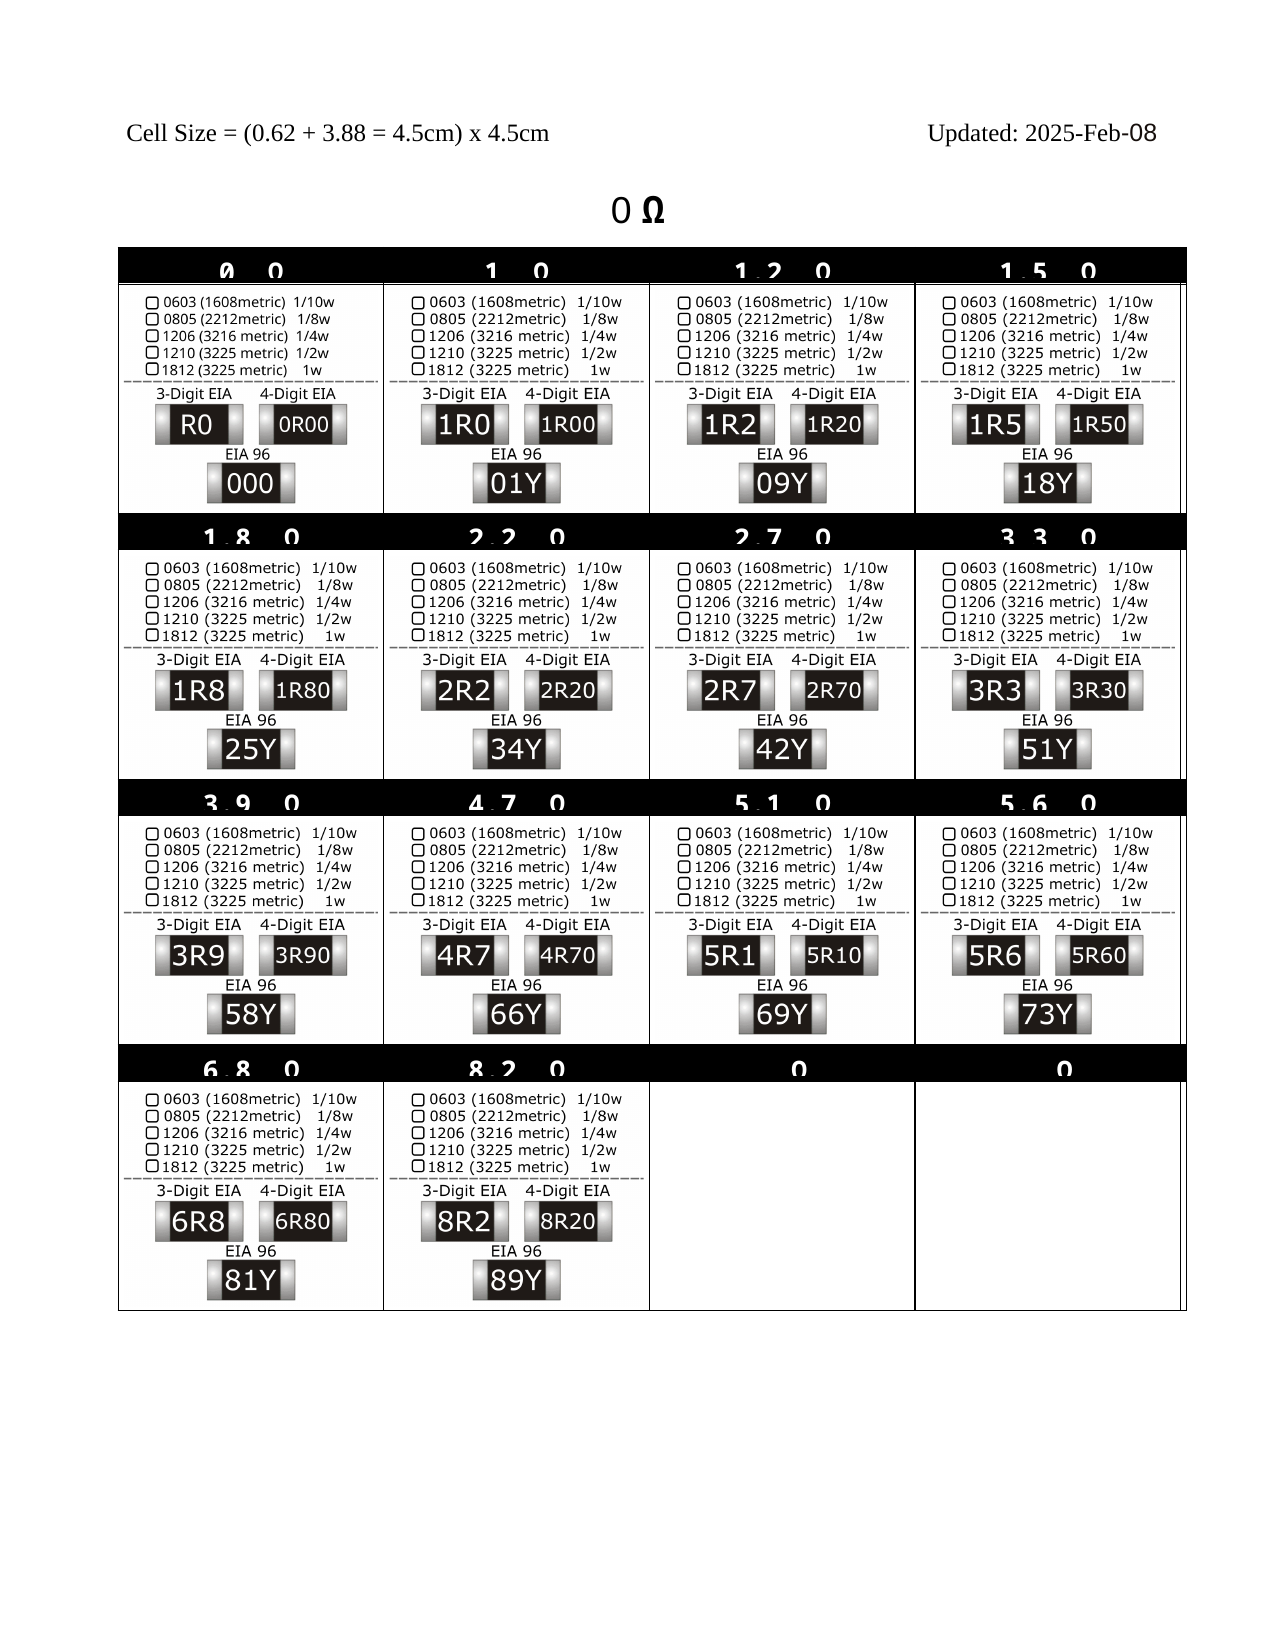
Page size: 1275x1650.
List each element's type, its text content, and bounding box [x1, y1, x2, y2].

table_cell [1181, 780, 1186, 815]
picture [920, 822, 1175, 1041]
table_cell [119, 816, 383, 1044]
picture [123, 822, 378, 1041]
picture [655, 290, 910, 510]
table_cell Ω [650, 1045, 914, 1081]
table_header 1.2 Ω [650, 248, 914, 283]
table_cell 1.8 Ω [119, 514, 383, 549]
table_cell [916, 816, 1180, 1044]
picture [655, 556, 910, 776]
picture [389, 556, 644, 776]
table_cell 8.2 Ω [384, 1045, 649, 1081]
table_cell [916, 550, 1180, 778]
table_header 1.5 Ω [916, 248, 1180, 283]
table_cell 2.2 Ω [384, 514, 649, 549]
table_cell [384, 550, 649, 778]
table_cell 3,3 Ω [916, 514, 1180, 549]
table_cell [384, 1082, 649, 1310]
picture [123, 556, 378, 776]
table_cell [1181, 285, 1186, 513]
picture [123, 290, 378, 510]
table_cell [384, 816, 649, 1044]
table_cell Ω [916, 1045, 1180, 1081]
picture [655, 822, 910, 1041]
table_cell 6.8 Ω [119, 1045, 383, 1081]
table_header 1 Ω [384, 248, 649, 283]
table_cell [916, 285, 1180, 513]
table_header 0 Ω [119, 248, 383, 283]
table_cell [1181, 514, 1186, 549]
table_cell [384, 285, 649, 513]
table_cell [650, 285, 914, 513]
table_cell [1181, 816, 1186, 1044]
table_cell [650, 550, 914, 778]
picture [389, 290, 644, 510]
table_cell [916, 1082, 1180, 1310]
picture [920, 290, 1175, 510]
table_cell 5.1 Ω [650, 780, 914, 815]
table_cell [1181, 1082, 1186, 1310]
table_cell 2.7 Ω [650, 514, 914, 549]
table_cell [650, 1082, 914, 1310]
table_cell [1181, 550, 1186, 778]
table_cell 4.7 Ω [384, 780, 649, 815]
table_header [1181, 248, 1186, 283]
table_cell 3.9 Ω [119, 780, 383, 815]
picture [389, 822, 644, 1041]
table_cell [119, 285, 383, 513]
table_cell [1181, 1045, 1186, 1081]
picture [920, 556, 1175, 776]
subtitle 0 Ω [118, 183, 1157, 234]
table_cell [650, 816, 914, 1044]
table_cell [119, 1082, 383, 1310]
table_cell 5.6 Ω [916, 780, 1180, 815]
picture [123, 1087, 378, 1307]
table_cell [119, 550, 383, 778]
picture [389, 1087, 644, 1307]
